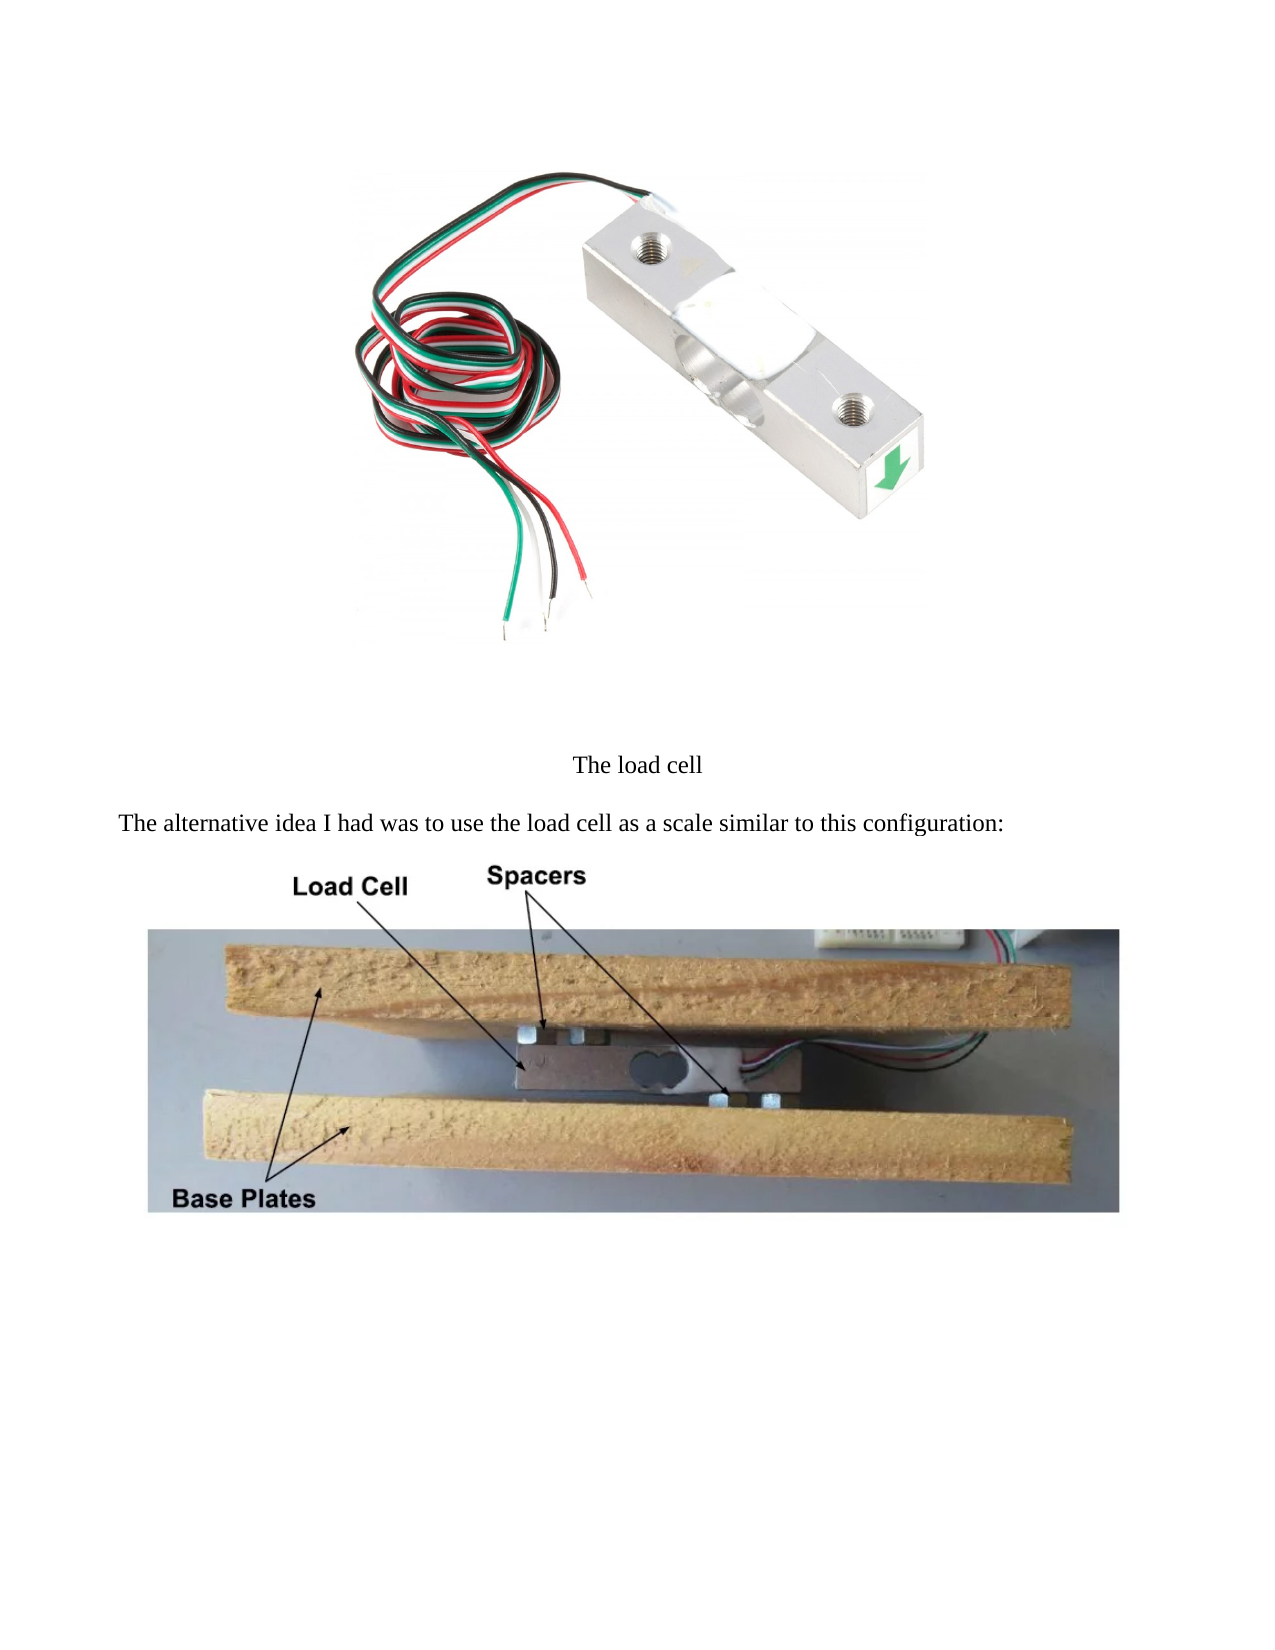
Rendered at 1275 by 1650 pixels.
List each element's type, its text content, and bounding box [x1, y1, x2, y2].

text The alternative idea I had was to use the load cell as a scale similar to this configuration: [118, 808, 1157, 836]
text The load cell [118, 751, 1157, 779]
picture [348, 118, 927, 696]
picture [118, 836, 1157, 1247]
